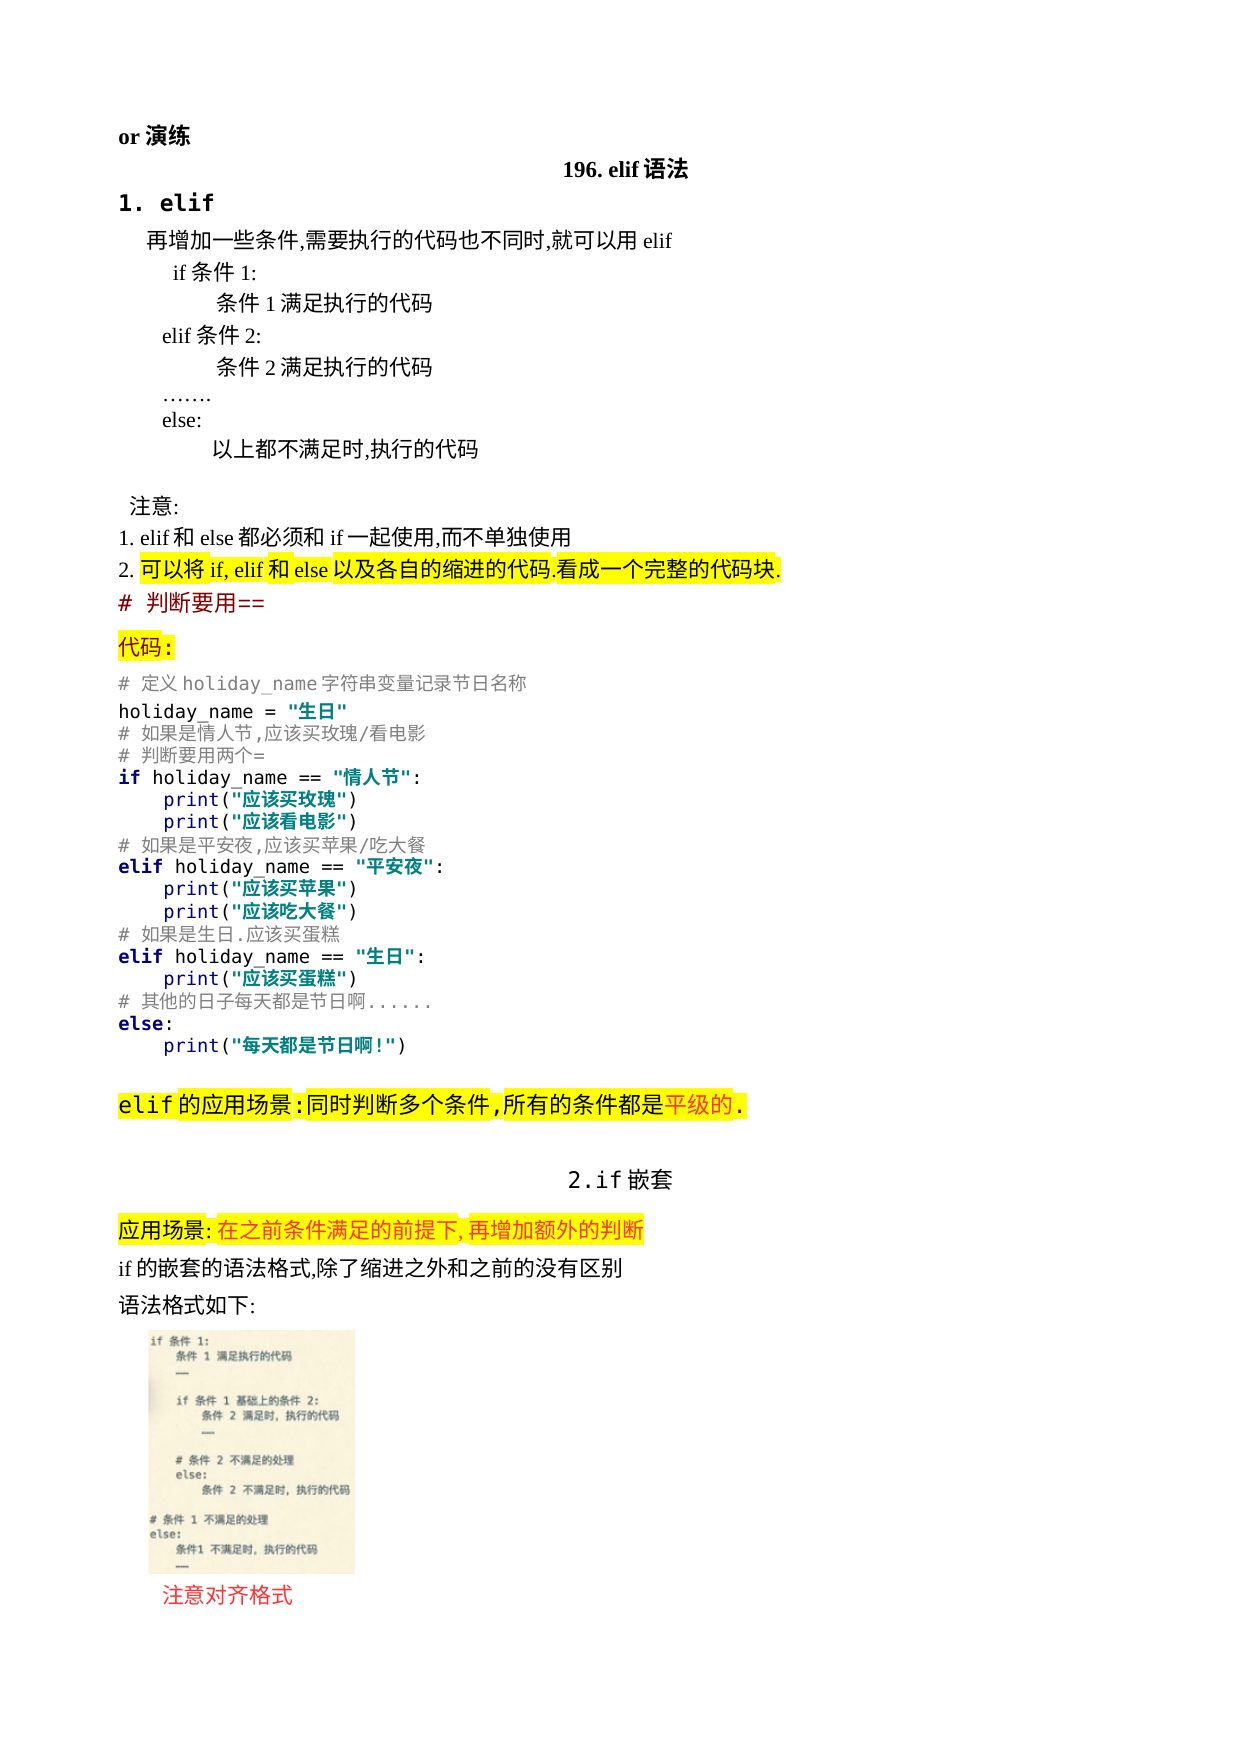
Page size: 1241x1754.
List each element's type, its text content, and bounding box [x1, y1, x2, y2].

text 语法格式如下: [118, 1288, 1122, 1320]
text 1. elif和else都必须和if一起使用,而不单独使用 [118, 520, 1122, 552]
text # 如果是平安夜,应该买苹果/吃大餐 [118, 834, 1122, 856]
text print("每天都是节日啊!") [118, 1035, 1122, 1058]
text # 如果是生日.应该买蛋糕 [118, 924, 1122, 946]
text elif的应用场景:同时判断多个条件,所有的条件都是平级的. [118, 1087, 1122, 1121]
text # 如果是情人节,应该买玫瑰/看电影 [118, 723, 1122, 745]
text # 判断要用== [118, 590, 1122, 618]
text 196. elif语法 [118, 151, 1122, 184]
text 代码: [118, 630, 1122, 661]
text print("应该买玫瑰") [118, 788, 1122, 812]
text else: [118, 407, 1122, 432]
text # 判断要用两个= [118, 745, 1122, 767]
text 2.if嵌套 [118, 1162, 1122, 1195]
text 注意: [118, 489, 1122, 520]
text if的嵌套的语法格式,除了缩进之外和之前的没有区别 [118, 1251, 1122, 1282]
text # 定义holiday_name字符串变量记录节日名称 [118, 673, 1122, 695]
text print("应该看电影") [118, 812, 1122, 834]
text 1. elif [118, 191, 1122, 217]
text # 其他的日子每天都是节日啊...... [118, 991, 1122, 1013]
text or 演练 [118, 118, 1122, 151]
text holiday_name = "生日" [118, 701, 1122, 723]
text else: [118, 1013, 1122, 1035]
text 条件1满足执行的代码 [118, 286, 1122, 318]
text if holiday_name == "情人节": [118, 767, 1122, 788]
text elif 条件2: [118, 318, 1122, 350]
text elif holiday_name == "平安夜": [118, 856, 1122, 878]
text print("应该吃大餐") [118, 901, 1122, 924]
text if 条件1: [118, 255, 1122, 286]
text elif holiday_name == "生日": [118, 946, 1122, 968]
text 以上都不满足时,执行的代码 [118, 432, 1122, 463]
text print("应该买蛋糕") [118, 968, 1122, 991]
text print("应该买苹果") [118, 878, 1122, 901]
text ……. [118, 381, 1122, 407]
text 应用场景: 在之前条件满足的前提下, 再增加额外的判断 [118, 1213, 1122, 1245]
text 2. 可以将if, elif和else以及各自的缩进的代码.看成一个完整的代码块. [118, 552, 1122, 584]
picture [148, 1330, 356, 1574]
text 再增加一些条件,需要执行的代码也不同时,就可以用elif [118, 223, 1122, 255]
text 条件2满足执行的代码 [118, 350, 1122, 381]
text 注意对齐格式 [118, 1578, 1122, 1609]
